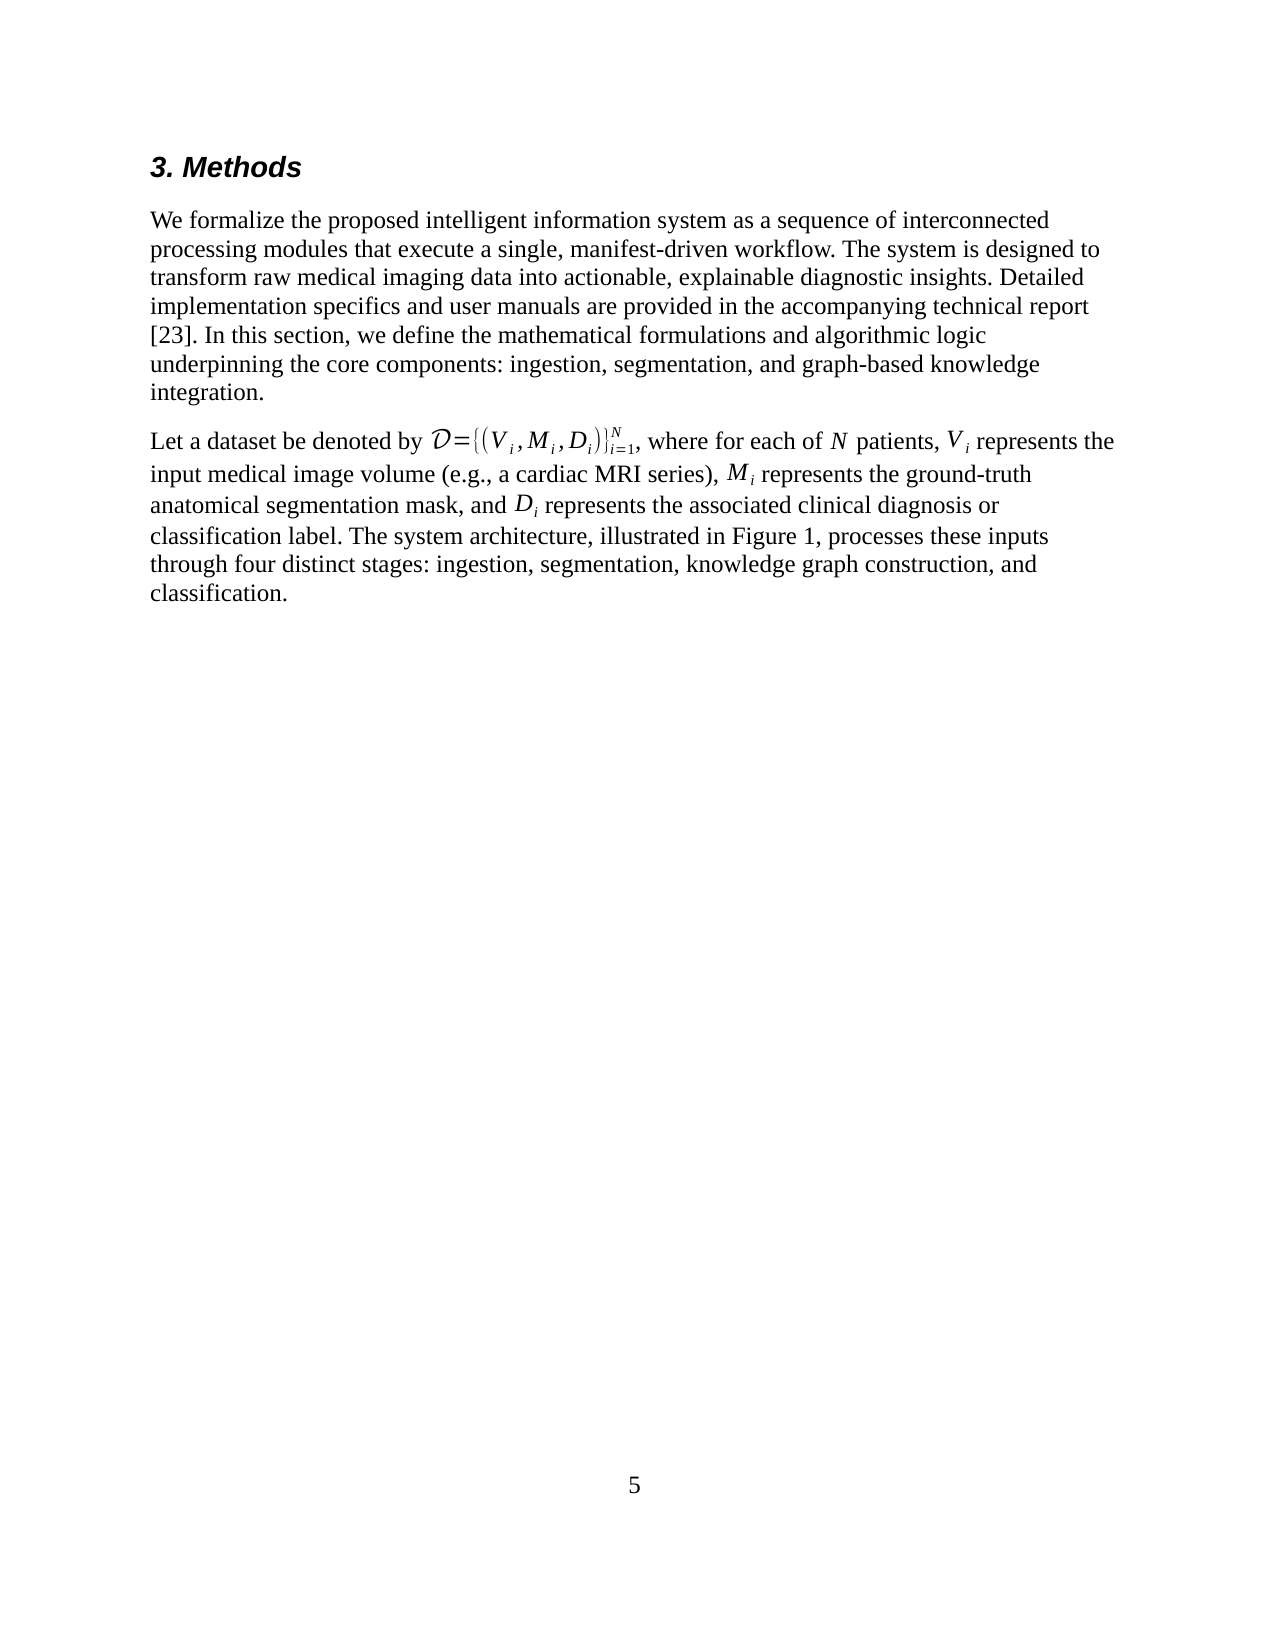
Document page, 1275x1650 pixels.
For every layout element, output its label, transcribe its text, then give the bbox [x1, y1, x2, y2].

text Let a dataset be denoted by , where for each of patients, represents the input medical image volume (e.g., a cardiac MRI series), represents the ground-truth anatomical segmentation mask, and represents the associated clinical diagnosis or classification label. The system architecture, illustrated in Figure 1, processes these inputs through four distinct stages: ingestion, segmentation, knowledge graph construction, and classification. [150, 424, 1125, 607]
text We formalize the proposed intelligent information system as a sequence of interconnected processing modules that execute a single, manifest-driven workflow. The system is designed to transform raw medical imaging data into actionable, explainable diagnostic insights. Detailed implementation specifics and user manuals are provided in the accompanying technical report [23]. In this section, we define the mathematical formulations and algorithmic logic underpinning the core components: ingestion, segmentation, and graph-based knowledge integration. [150, 205, 1125, 406]
subtitle 3. Methods [150, 150, 1125, 183]
